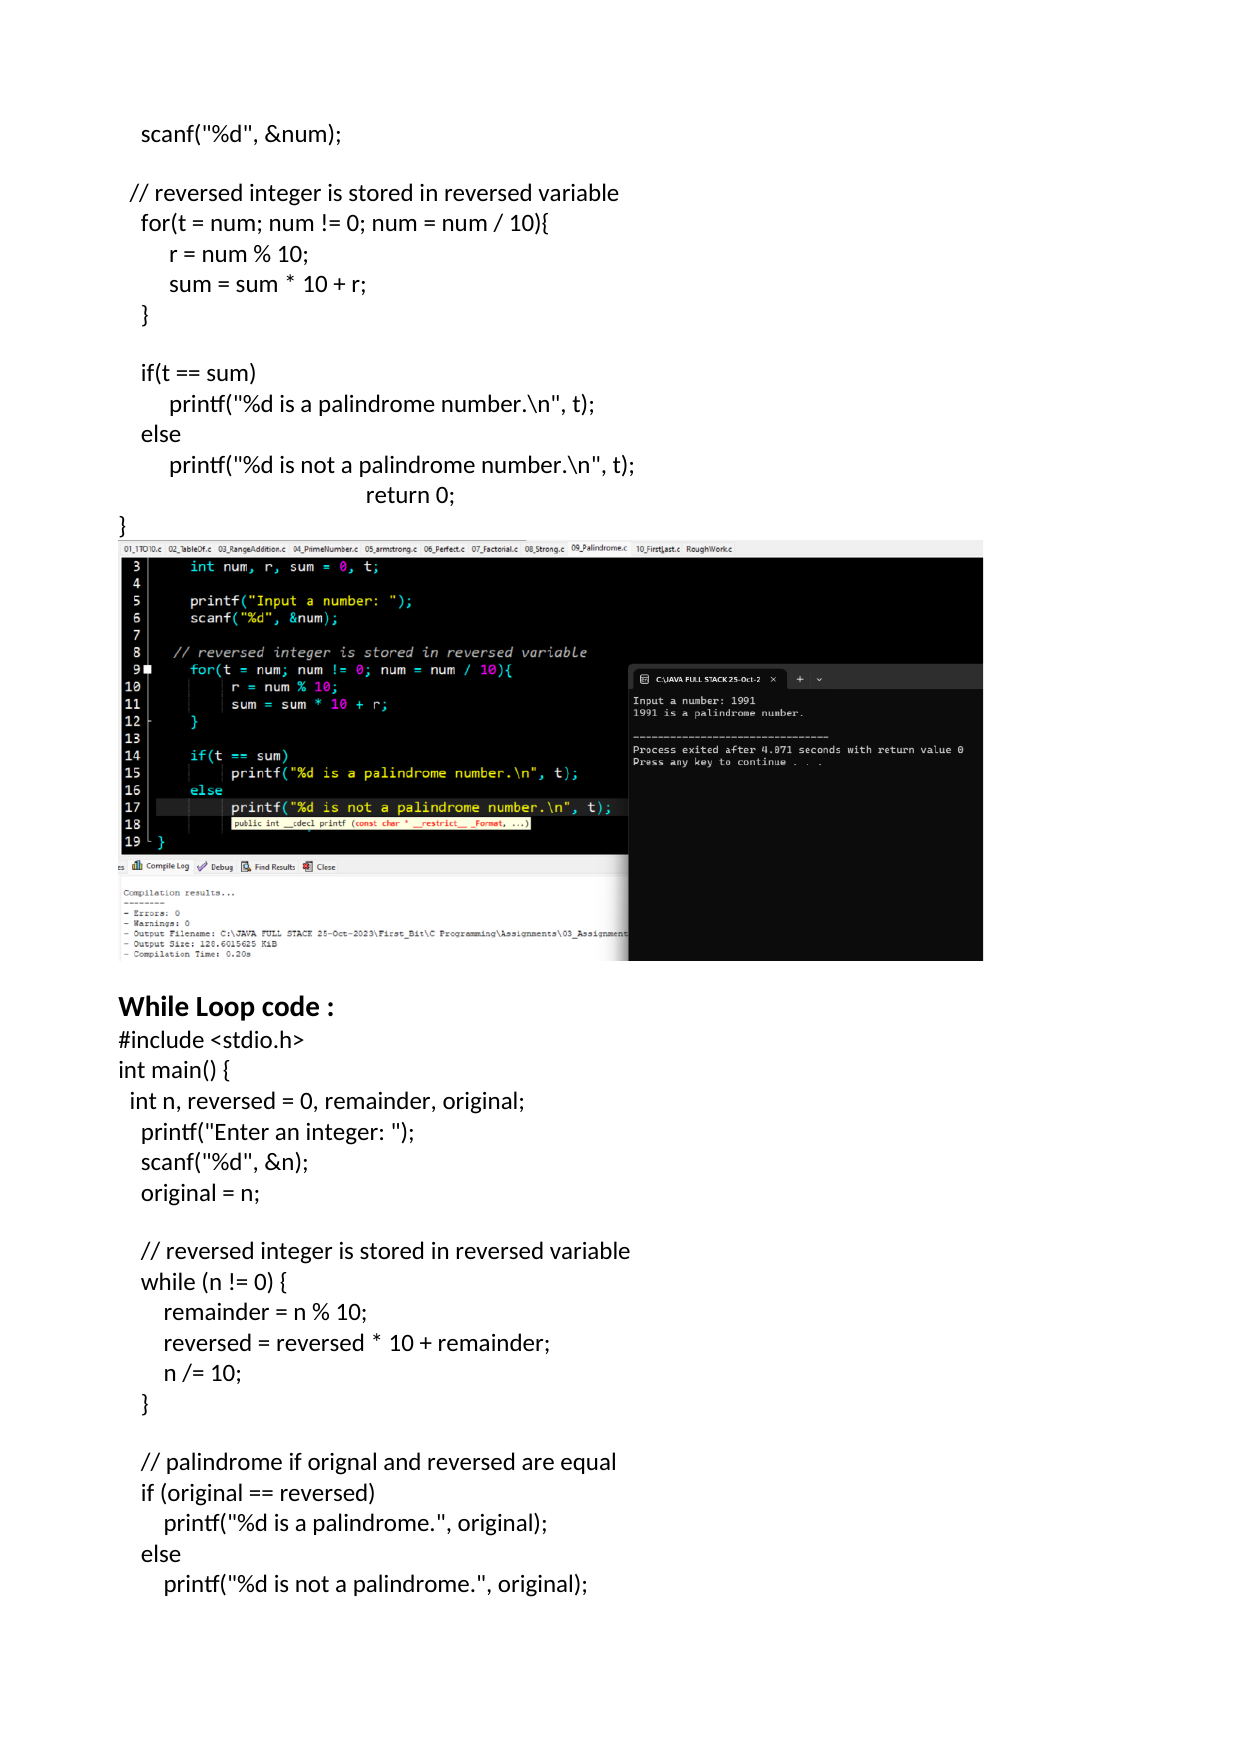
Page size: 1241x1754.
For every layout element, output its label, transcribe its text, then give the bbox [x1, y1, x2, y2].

text while (n != 0) { [118, 1266, 1122, 1296]
text return 0; [118, 479, 1122, 510]
text scanf("%d", &n); [118, 1146, 1122, 1177]
text n /= 10; [118, 1357, 1122, 1388]
text else [118, 1538, 1122, 1568]
text int n, reversed = 0, remainder, original; [118, 1085, 1122, 1116]
text reversed = reversed * 10 + remainder; [118, 1327, 1122, 1357]
text for(t = num; num != 0; num = num / 10){ [118, 207, 1122, 238]
text printf("%d is a palindrome.", original); [118, 1507, 1122, 1538]
text } [118, 299, 1122, 329]
text sum = sum * 10 + r; [118, 268, 1122, 299]
text // palindrome if orignal and reversed are equal [118, 1446, 1122, 1477]
text printf("%d is a palindrome number.\n", t); [118, 388, 1122, 418]
text printf("Enter an integer: "); [118, 1116, 1122, 1146]
text remainder = n % 10; [118, 1296, 1122, 1327]
text #include <stdio.h> [118, 1024, 1122, 1054]
text if(t == sum) [118, 357, 1122, 388]
text r = num % 10; [118, 238, 1122, 268]
text scanf("%d", &num); [118, 118, 1122, 149]
text original = n; [118, 1177, 1122, 1207]
text // reversed integer is stored in reversed variable [118, 177, 1122, 207]
text } [118, 1388, 1122, 1418]
text } [118, 510, 1122, 540]
text printf("%d is not a palindrome number.\n", t); [118, 449, 1122, 479]
text While Loop code : [118, 988, 1122, 1024]
text int main() { [118, 1054, 1122, 1085]
text else [118, 418, 1122, 449]
text if (original == reversed) [118, 1477, 1122, 1507]
text // reversed integer is stored in reversed variable [118, 1235, 1122, 1266]
text printf("%d is not a palindrome.", original); [118, 1568, 1122, 1599]
